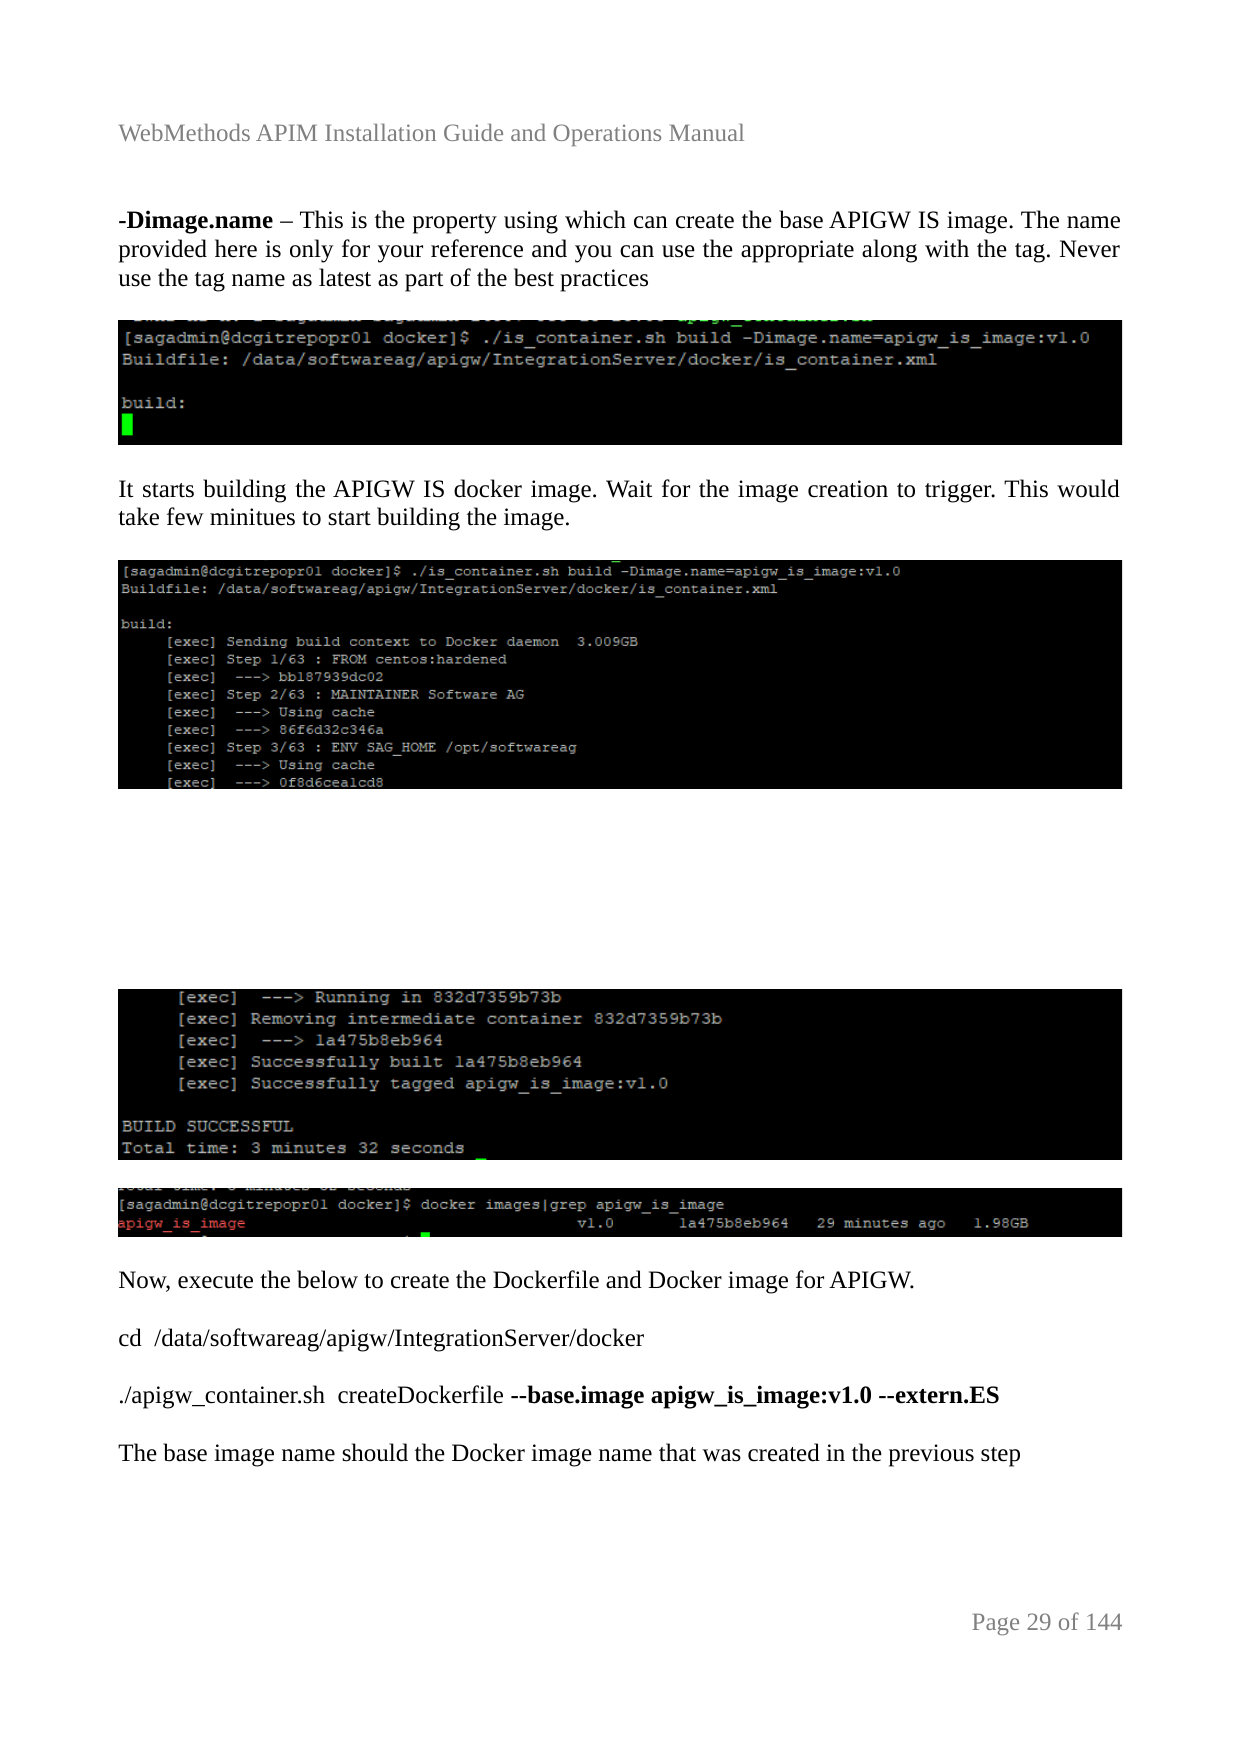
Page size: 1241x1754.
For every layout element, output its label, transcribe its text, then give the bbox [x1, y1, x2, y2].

text The base image name should the Docker image name that was created in the previous step [118, 1438, 1122, 1467]
picture [118, 320, 1123, 445]
picture [118, 560, 1123, 789]
text It starts building the APIGW IS docker image. Wait for the image creation to trigger. This would take few minitues to start building the image. [118, 474, 1122, 531]
text cd /data/softwareag/apigw/IntegrationServer/docker [118, 1323, 1122, 1352]
text -Dimage.name – This is the property using which can create the base APIGW IS image. The name provided here is only for your reference and you can use the appropriate along with the tag. Never use the tag name as latest as part of the best practices [118, 205, 1122, 291]
text Now, execute the below to create the Dockerfile and Docker image for APIGW. [118, 1266, 1122, 1294]
picture [118, 1188, 1123, 1237]
text ./apigw_container.sh createDockerfile --base.image apigw_is_image:v1.0 --extern.ES [118, 1381, 1122, 1409]
picture [118, 989, 1123, 1160]
